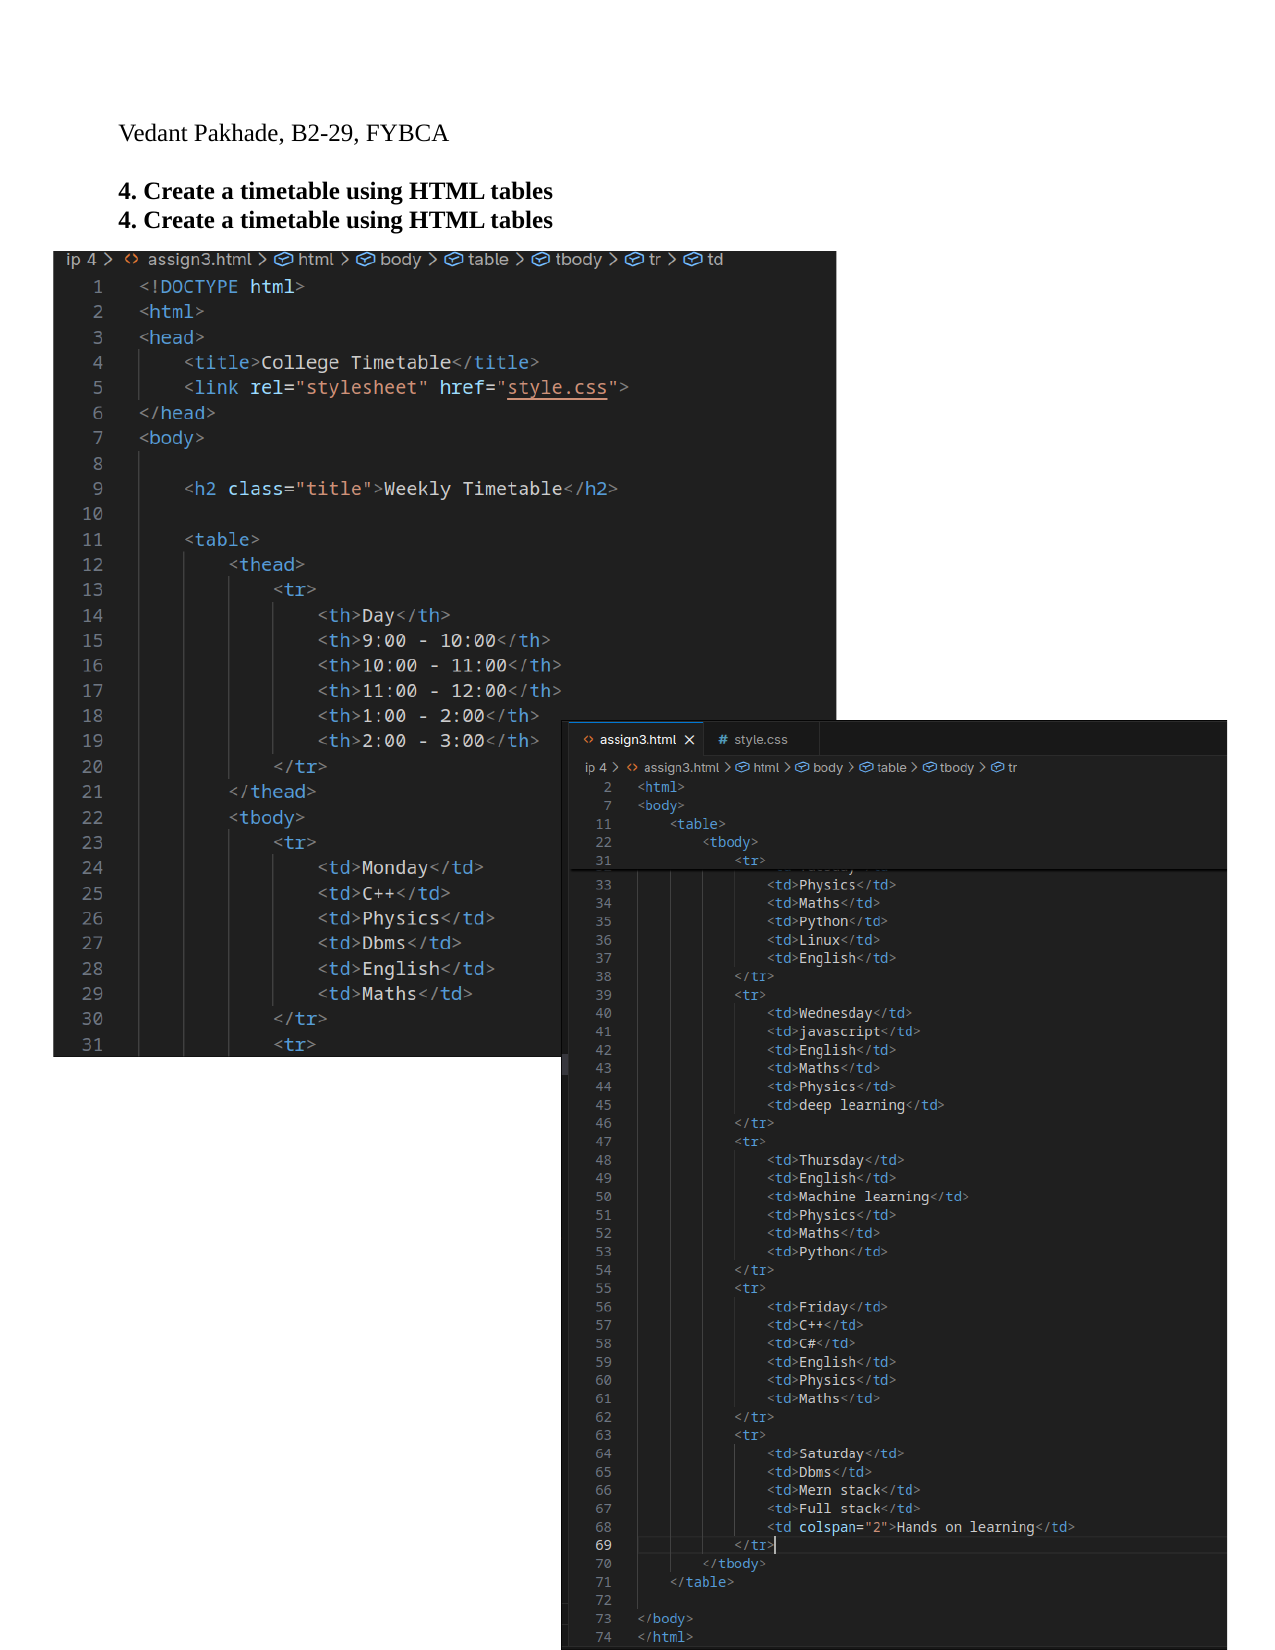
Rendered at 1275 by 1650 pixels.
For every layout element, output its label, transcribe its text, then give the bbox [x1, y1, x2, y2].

text 4. Create a timetable using HTML tables [118, 205, 1157, 234]
text 4. Create a timetable using HTML tables [118, 176, 1157, 205]
picture [53, 251, 1228, 1650]
